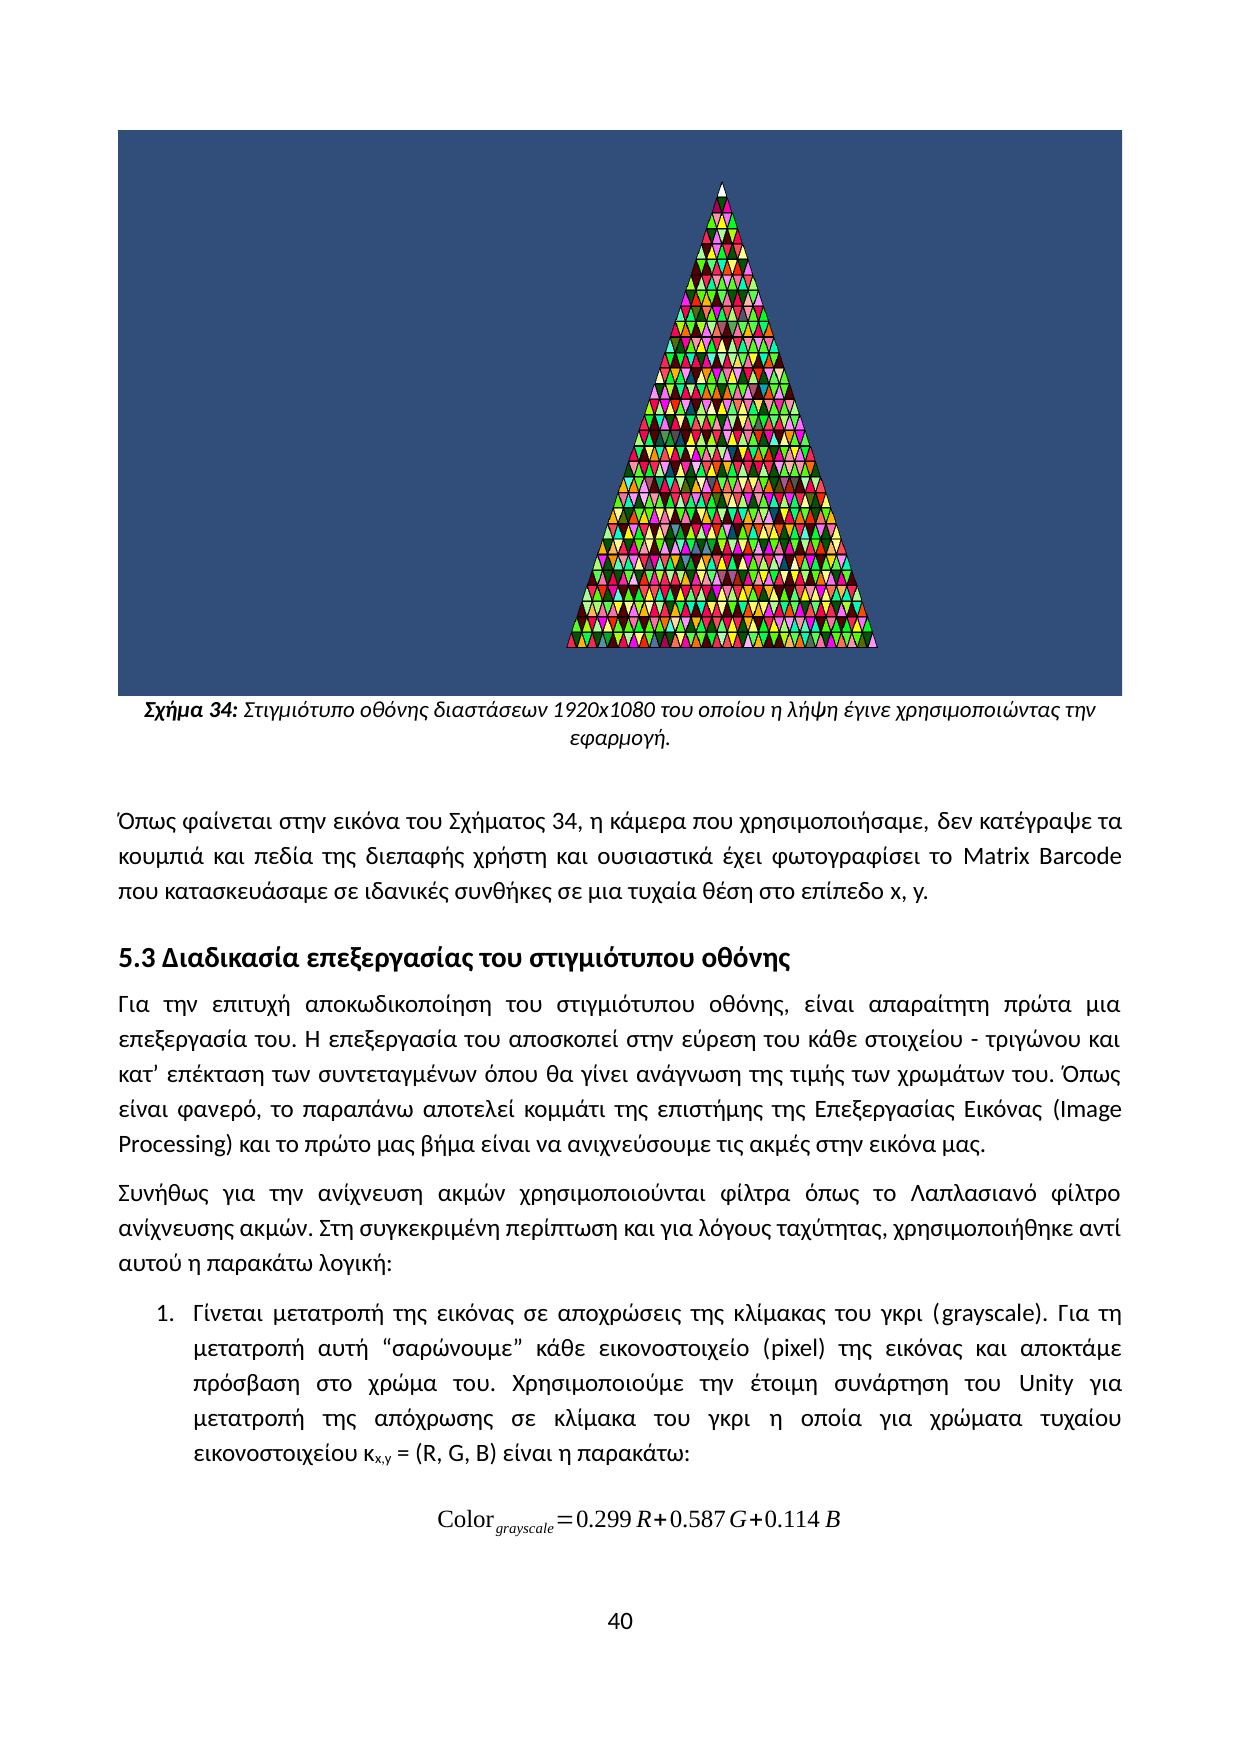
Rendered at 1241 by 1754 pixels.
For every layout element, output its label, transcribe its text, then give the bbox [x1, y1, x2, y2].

text Για την επιτυχή αποκωδικοποίηση του στιγμιότυπου οθόνης, είναι απαραίτητη πρώτα μια επεξεργασία του. Η επεξεργασία του αποσκοπεί στην εύρεση του κάθε στοιχείου - τριγώνου και κατ’ επέκταση των συντεταγμένων όπου θα γίνει ανάγνωση της τιμής των χρωμάτων του. Όπως είναι φανερό, το παραπάνω αποτελεί κομμάτι της επιστήμης της Επεξεργασίας Εικόνας (Image Processing) και το πρώτο μας βήμα είναι να ανιχνεύσουμε τις ακμές στην εικόνα μας. [118, 988, 1122, 1158]
text Όπως φαίνεται στην εικόνα του Σχήματος 34, η κάμερα που χρησιμοποιήσαμε, δεν κατέγραψε τα κουμπιά και πεδία της διεπαφής χρήστη και ουσιαστικά έχει φωτογραφίσει το Matrix Barcode που κατασκευάσαμε σε ιδανικές συνθήκες σε μια τυχαία θέση στο επίπεδο x, y. [118, 805, 1122, 906]
picture [118, 130, 1123, 696]
subtitle 5.3 Διαδικασία επεξεργασίας του στιγμιότυπου οθόνης [118, 939, 1122, 975]
text Σχήμα 34: Στιγμιότυπο οθόνης διαστάσεων 1920x1080 του οποίου η λήψη έγινε χρησιμοποιώντας την εφαρμογή. [118, 696, 1122, 751]
list Γίνεται μετατροπή της εικόνας σε αποχρώσεις της κλίμακας του γκρι (grayscale). Για τη μετατροπή αυτή “σαρώνουμε” κάθε εικονοστοιχείο (pixel) της εικόνας και αποκτάμε πρόσβαση στο χρώμα του. Χρησιμοποιούμε την έτοιμη συνάρτηση του Unity για μετατροπή της απόχρωσης σε κλίμακα του γκρι η οποία για χρώματα τυχαίου εικονοστοιχείου κx,y = (R, G, B) είναι η παρακάτω: [156, 1297, 1122, 1467]
text Συνήθως για την ανίχνευση ακμών χρησιμοποιούνται φίλτρα όπως το Λαπλασιανό φίλτρο ανίχνευσης ακμών. Στη συγκεκριμένη περίπτωση και για λόγους ταχύτητας, χρησιμοποιήθηκε αντί αυτού η παρακάτω λογική: [118, 1177, 1122, 1278]
